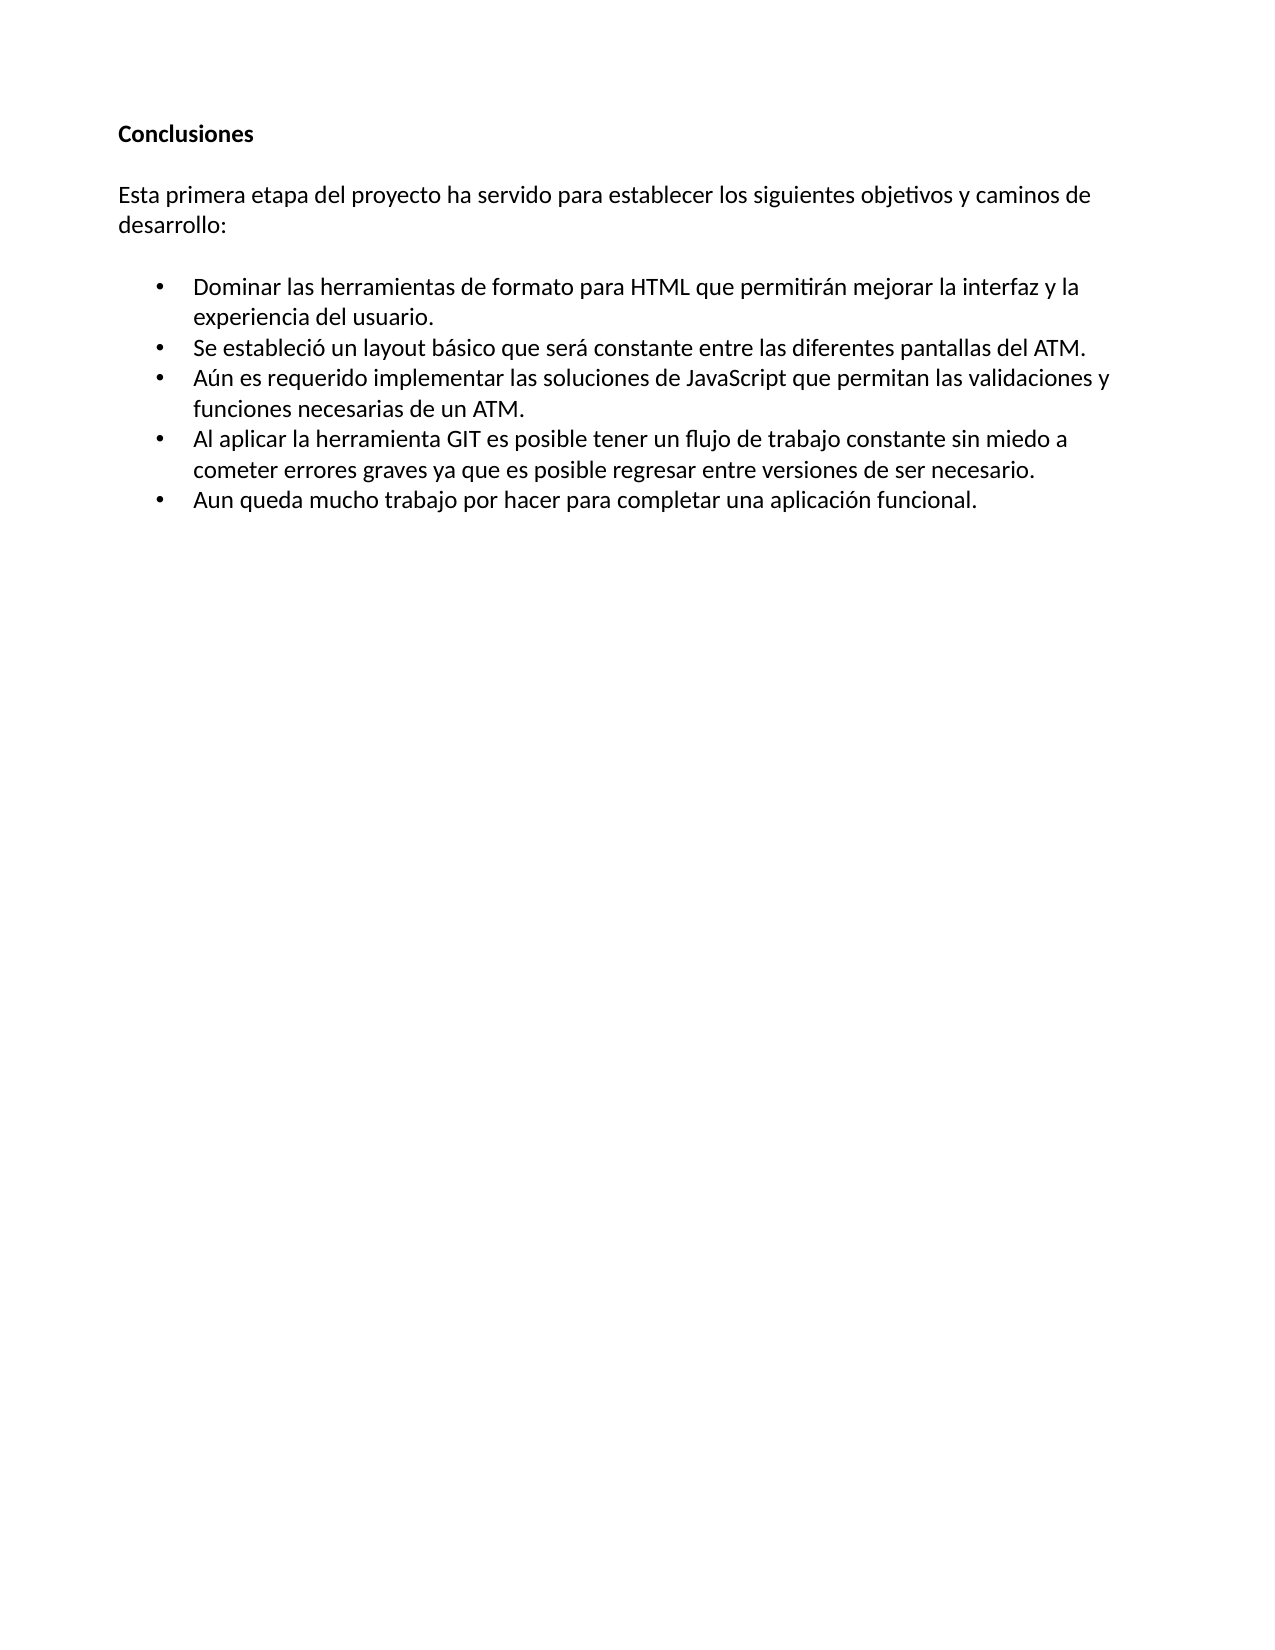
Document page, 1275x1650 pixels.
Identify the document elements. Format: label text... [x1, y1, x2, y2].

list Aun queda mucho trabajo por hacer para completar una aplicación funcional. [156, 484, 1157, 515]
list Dominar las herramientas de formato para HTML que permitirán mejorar la interfaz y la experiencia del usuario. [156, 271, 1157, 332]
text Esta primera etapa del proyecto ha servido para establecer los siguientes objetivos y caminos de desarrollo: [118, 179, 1157, 240]
list Se estableció un layout básico que será constante entre las diferentes pantallas del ATM. [156, 332, 1157, 362]
list Al aplicar la herramienta GIT es posible tener un flujo de trabajo constante sin miedo a cometer errores graves ya que es posible regresar entre versiones de ser necesario. [156, 423, 1157, 484]
text Conclusiones [118, 118, 1157, 149]
list Aún es requerido implementar las soluciones de JavaScript que permitan las validaciones y funciones necesarias de un ATM. [156, 362, 1157, 423]
